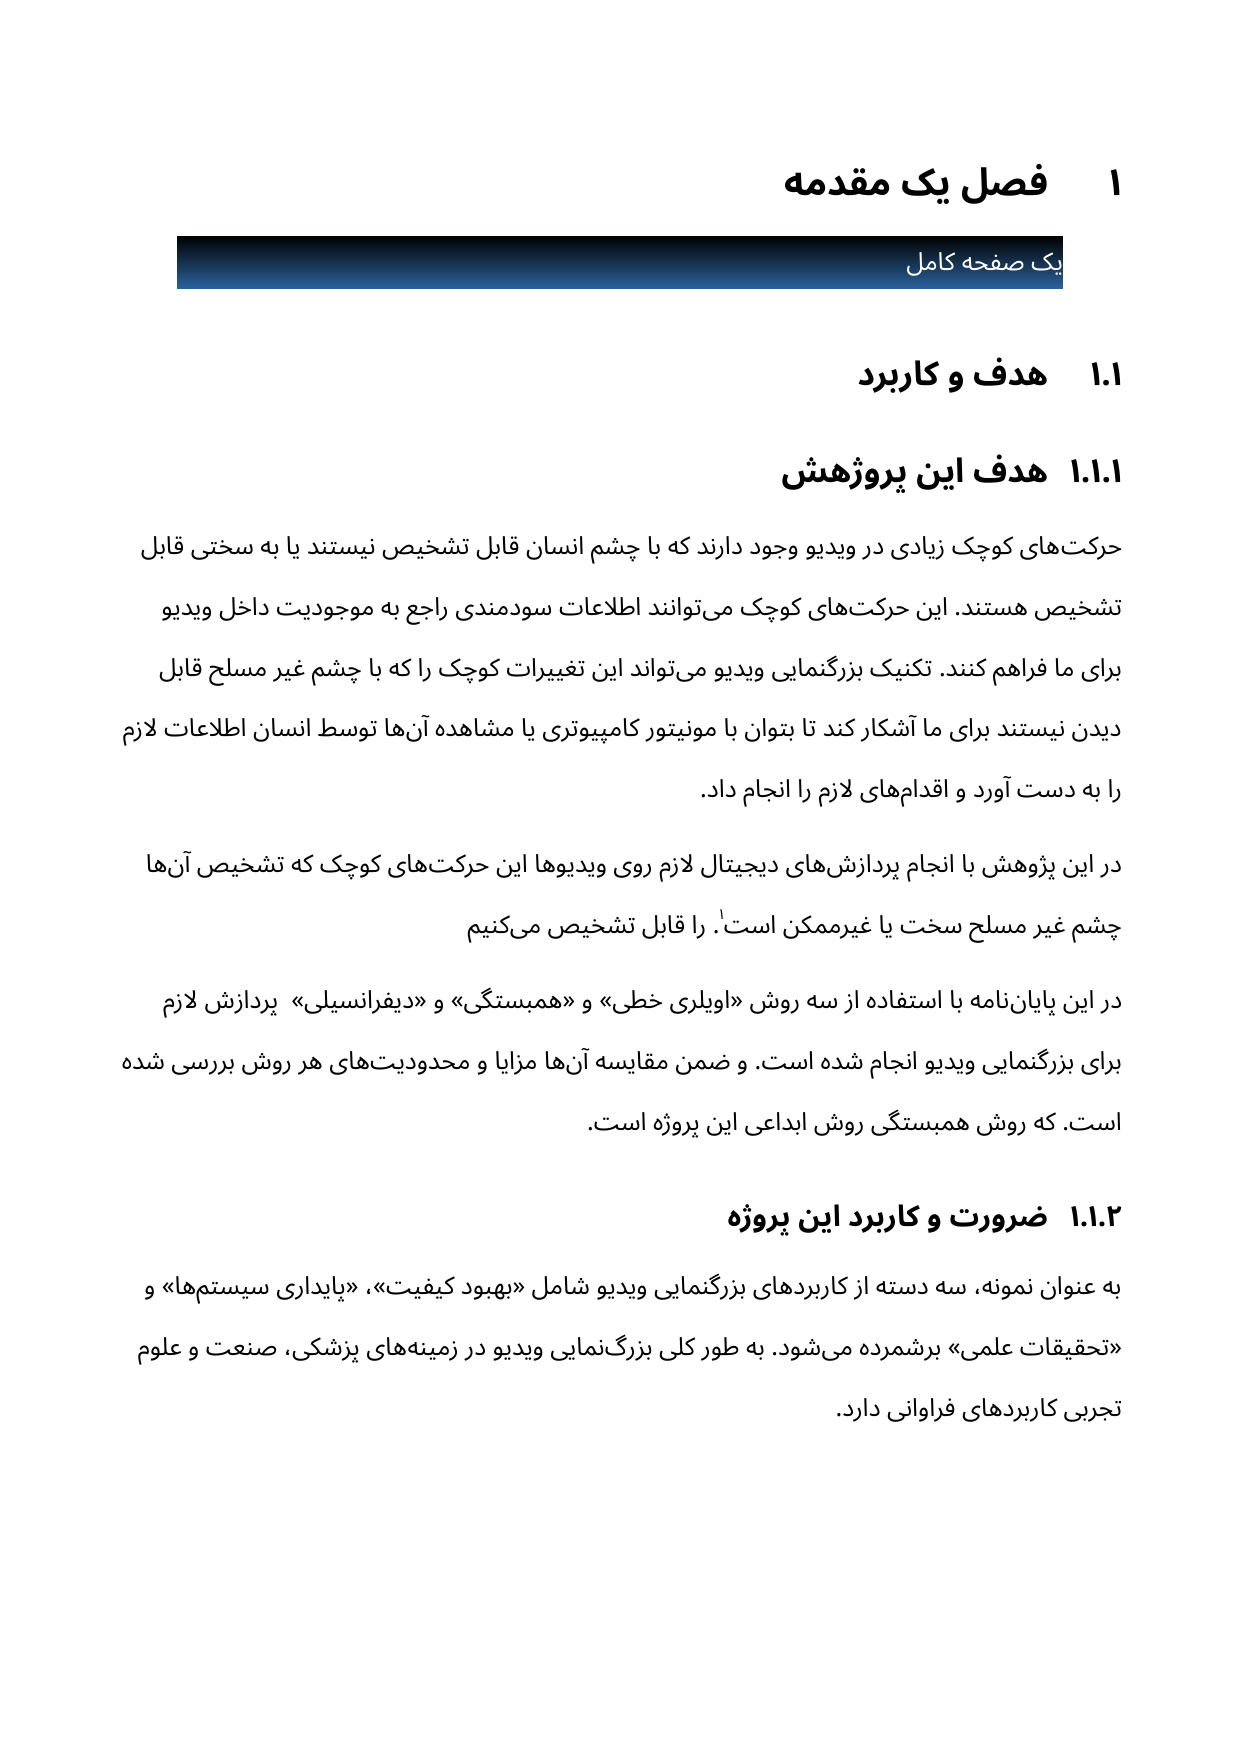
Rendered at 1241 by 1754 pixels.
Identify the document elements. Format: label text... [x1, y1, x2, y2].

subtitle فصل یک مقدمه [118, 143, 1122, 223]
text در این پژوهش با انجام پردازش‌های دیجیتال لازم روی ویدیوها این حرکت‌های کوچک که تشخیص آن‌ها چشم غیر مسلح سخت یا غیرممکن است. را قابل تشخیص می‌کنیم [118, 838, 1122, 952]
subtitle هدف و کاربرد [118, 339, 1122, 410]
text به عنوان نمونه، سه دسته از کاربردهای بزرگنمایی ویدیو شامل «بهبود کیفیت»، «پایداری سیستم‌ها» و «تحقیقات علمی» برشمرده می‌شود. به طور کلی بزرگ‌نمایی ویدیو در زمینه‌های پزشکی، صنعت و علوم تجربی کاربردهای فراوانی دارد. [118, 1260, 1122, 1434]
text حرکت‌های کوچک زیادی در ویدیو وجود دارند که با چشم انسان قابل تشخیص نیستند یا به سختی قابل تشخیص هستند. این حرکت‌های کوچک می‌توانند اطلاعات سودمندی راجع به موجودیت داخل ویدیو برای ما فراهم کنند. تکنیک بزرگنمایی ویدیو می‌تواند این تغییرات کوچک را که با چشم غیر مسلح قابل دیدن نیستند برای ما آشکار کند تا بتوان با مونیتور کامپیوتری یا مشاهده آن‌ها توسط انسان اطلاعات لازم را به دست آورد و اقدام‌های لازم را انجام داد. [118, 520, 1122, 816]
text یک صفحه کامل [177, 236, 1063, 288]
text در این پایان‌نامه با استفاده از سه روش «اویلری خطی» و «همبستگی» و «دیفرانسیلی» پردازش لازم برای بزرگنمایی ویدیو انجام شده است. و ضمن مقایسه آن‌ها مزایا و محدودیت‌های هر روش بررسی شده است. که روش همبستگی روش ابداعی این پروژه است. [118, 974, 1122, 1149]
subtitle ضرورت و کاربرد این پروژه [118, 1186, 1122, 1248]
subtitle هدف این پروژهش [118, 437, 1122, 508]
